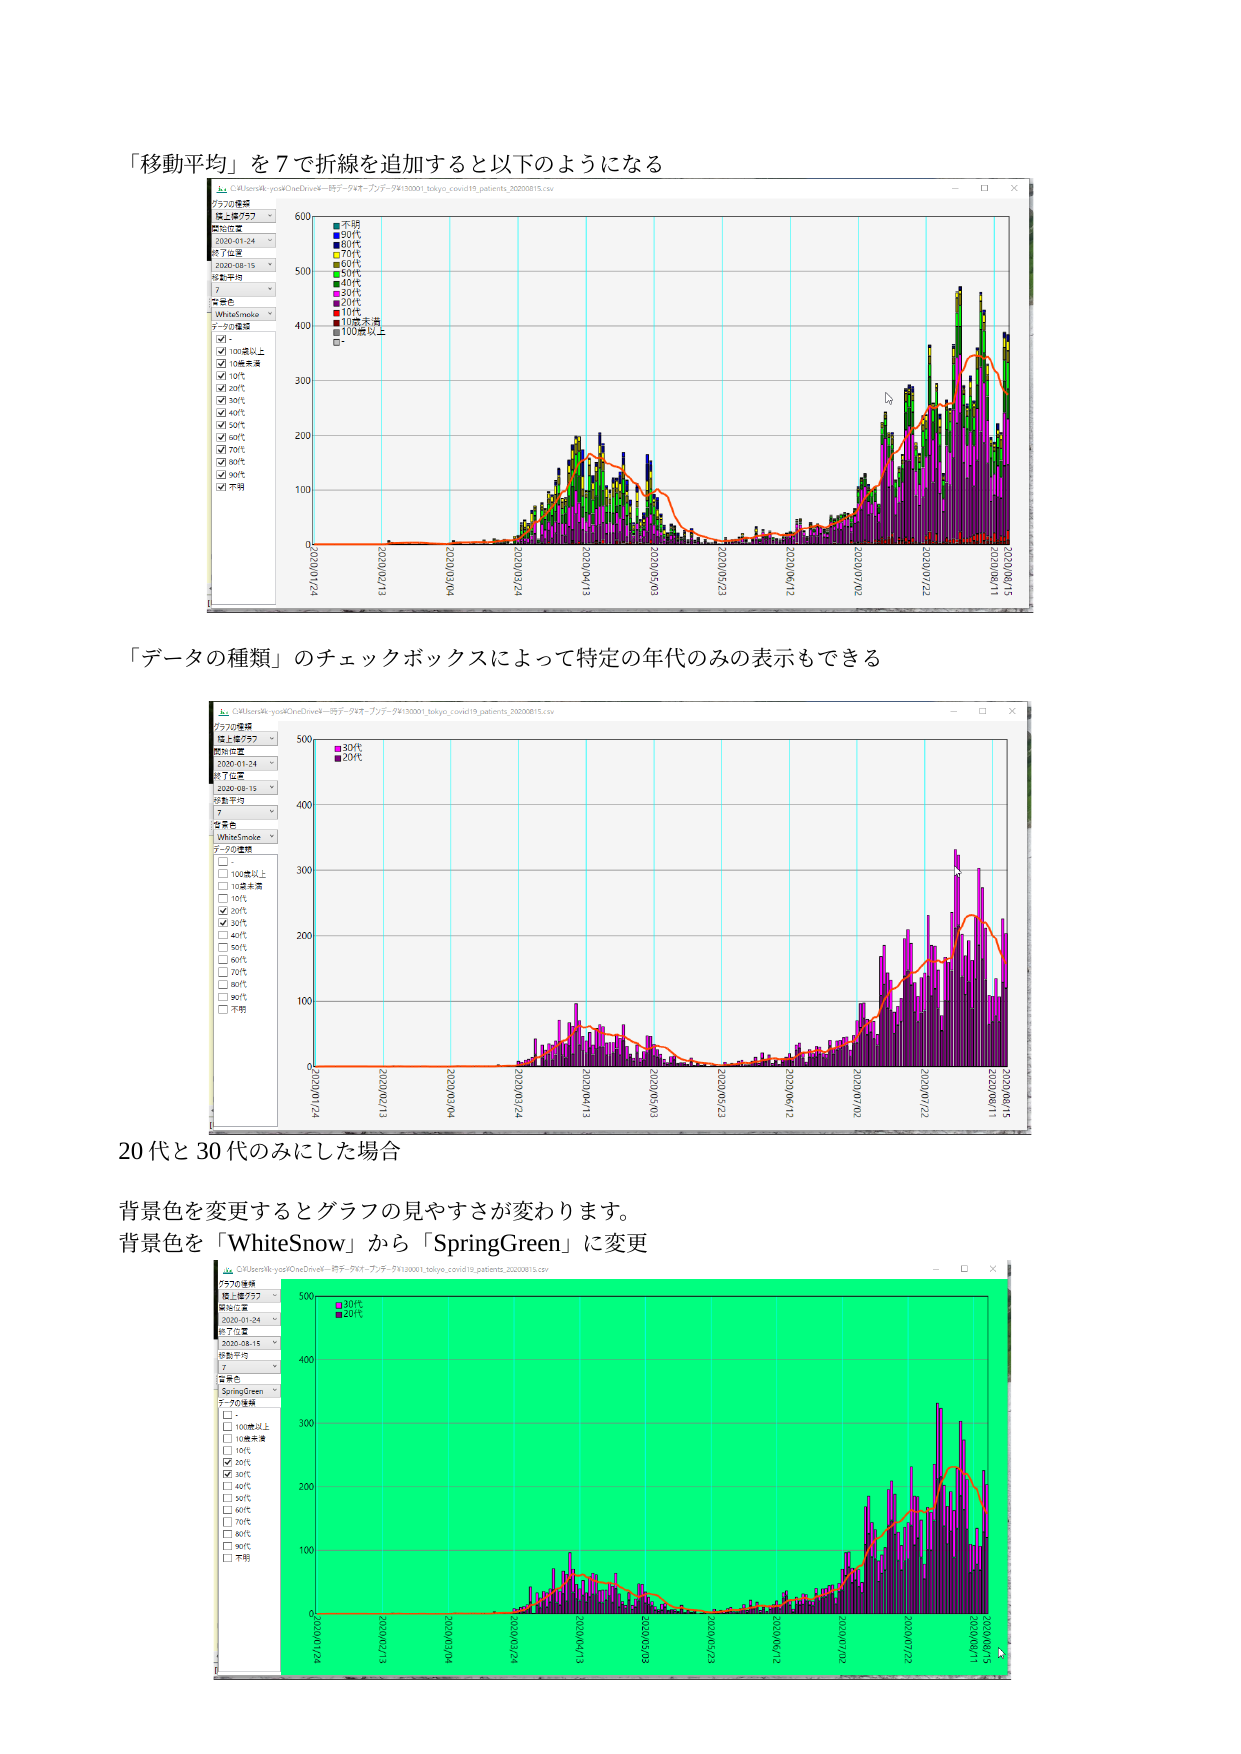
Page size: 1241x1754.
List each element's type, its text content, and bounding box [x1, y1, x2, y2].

text 背景色を変更するとグラフの見やすさが変わります。 [118, 1194, 1122, 1226]
text 背景色を「WhiteSnow」から「SpringGreen」に変更 [118, 1226, 1122, 1257]
picture [208, 701, 1032, 1135]
text 20代と30代のみにした場合 [118, 702, 1122, 1166]
picture [213, 1260, 1012, 1680]
text 「データの種類」のチェックボックスによって特定の年代のみの表示もできる [118, 642, 1122, 673]
text 「移動平均」を7で折線を追加すると以下のようになる [118, 147, 1122, 178]
picture [206, 178, 1034, 613]
